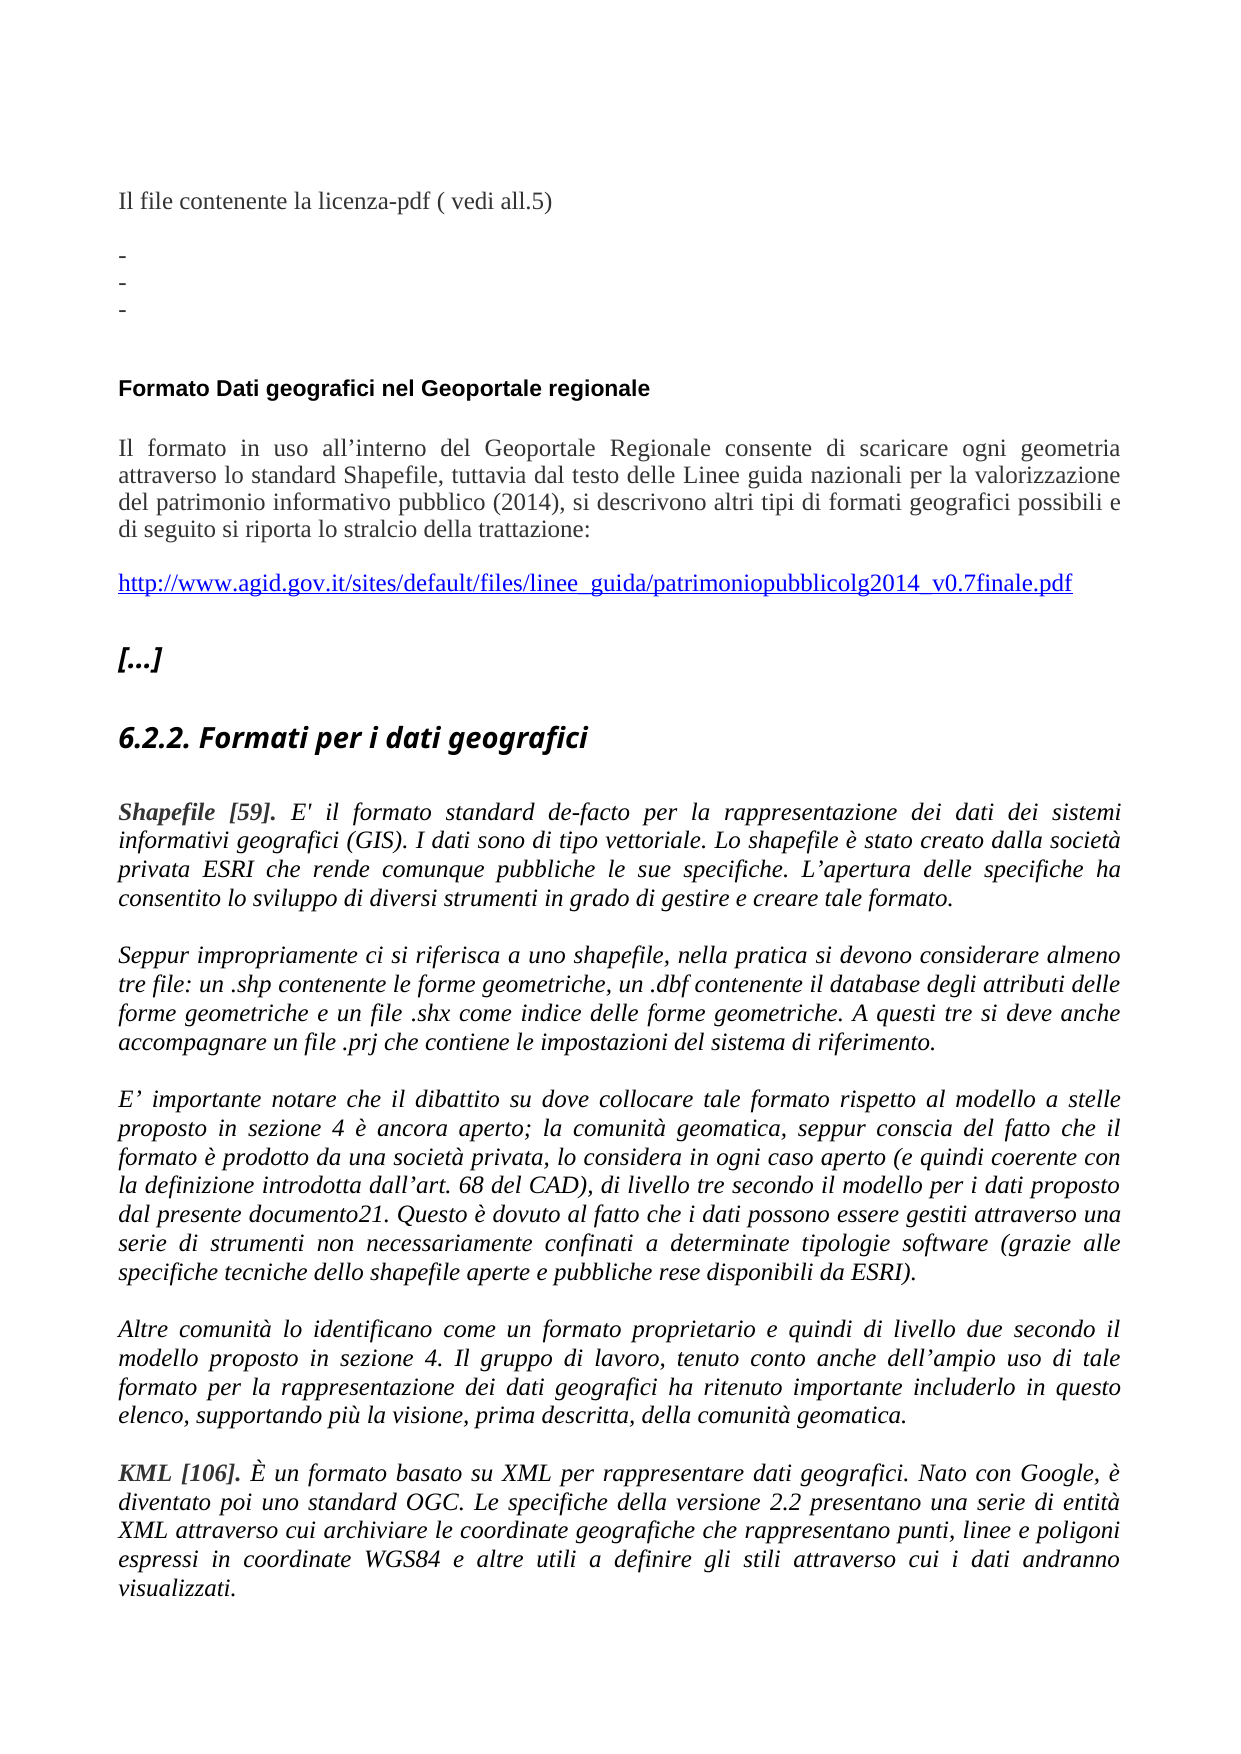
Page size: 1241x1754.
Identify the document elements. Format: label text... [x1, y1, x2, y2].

text Il formato in uso all’interno del Geoportale Regionale consente di scaricare ogni geometria attraverso lo standard Shapefile, tuttavia dal testo delle Linee guida nazionali per la valorizzazione del patrimonio informativo pubblico (2014), si descrivono altri tipi di formati geografici possibili e di seguito si riporta lo stralcio della trattazione: [118, 434, 1122, 543]
text http://www.agid.gov.it/sites/default/files/linee_guida/patrimoniopubblicolg2014_v0.7finale.pdf [118, 570, 1122, 597]
text Shapefile [59]. E' il formato standard de-facto per la rappresentazione dei dati dei sistemi informativi geografici (GIS). I dati sono di tipo vettoriale. Lo shapefile è stato creato dalla società privata ESRI che rende comunque pubbliche le sue specifiche. L’apertura delle specifiche ha consentito lo sviluppo di diversi strumenti in grado di gestire e creare tale formato. [118, 797, 1122, 912]
text E’ importante notare che il dibattito su dove collocare tale formato rispetto al modello a stelle proposto in sezione 4 è ancora aperto; la comunità geomatica, seppur conscia del fatto che il formato è prodotto da una società privata, lo considera in ogni caso aperto (e quindi coerente con la definizione introdotta dall’art. 68 del CAD), di livello tre secondo il modello per i dati proposto dal presente documento21. Questo è dovuto al fatto che i dati possono essere gestiti attraverso una serie di strumenti non necessariamente confinati a determinate tipologie software (grazie alle specifiche tecniche dello shapefile aperte e pubbliche rese disponibili da ESRI). [118, 1084, 1122, 1286]
text - [118, 242, 1122, 269]
text Seppur impropriamente ci si riferisca a uno shapefile, nella pratica si devono considerare almeno tre file: un .shp contenente le forme geometriche, un .dbf contenente il database degli attributi delle forme geometriche e un file .shx come indice delle forme geometriche. A questi tre si deve anche accompagnare un file .prj che contiene le impostazioni del sistema di riferimento. [118, 941, 1122, 1056]
text Altre comunità lo identificano come un formato proprietario e quindi di livello due secondo il modello proposto in sezione 4. Il gruppo di lavoro, tenuto conto anche dell’ampio uso di tale formato per la rappresentazione dei dati geografici ha ritenuto importante includerlo in questo elenco, supportando più la visione, prima descritta, della comunità geomatica. [118, 1314, 1122, 1429]
text 6.2.2. Formati per i dati geografici [118, 717, 1122, 757]
text - [118, 296, 1122, 323]
text KML [106]. È un formato basato su XML per rappresentare dati geografici. Nato con Google, è diventato poi uno standard OGC. Le specifiche della versione 2.2 presentano una serie di entità XML attraverso cui archiviare le coordinate geografiche che rappresentano punti, linee e poligoni espressi in coordinate WGS84 e altre utili a definire gli stili attraverso cui i dati andranno visualizzati. [118, 1458, 1122, 1602]
text Il file contenente la licenza-pdf ( vedi all.5) [118, 188, 1122, 215]
text […] [118, 637, 1122, 677]
text - [118, 269, 1122, 296]
subtitle Formato Dati geografici nel Geoportale regionale [118, 375, 1122, 402]
